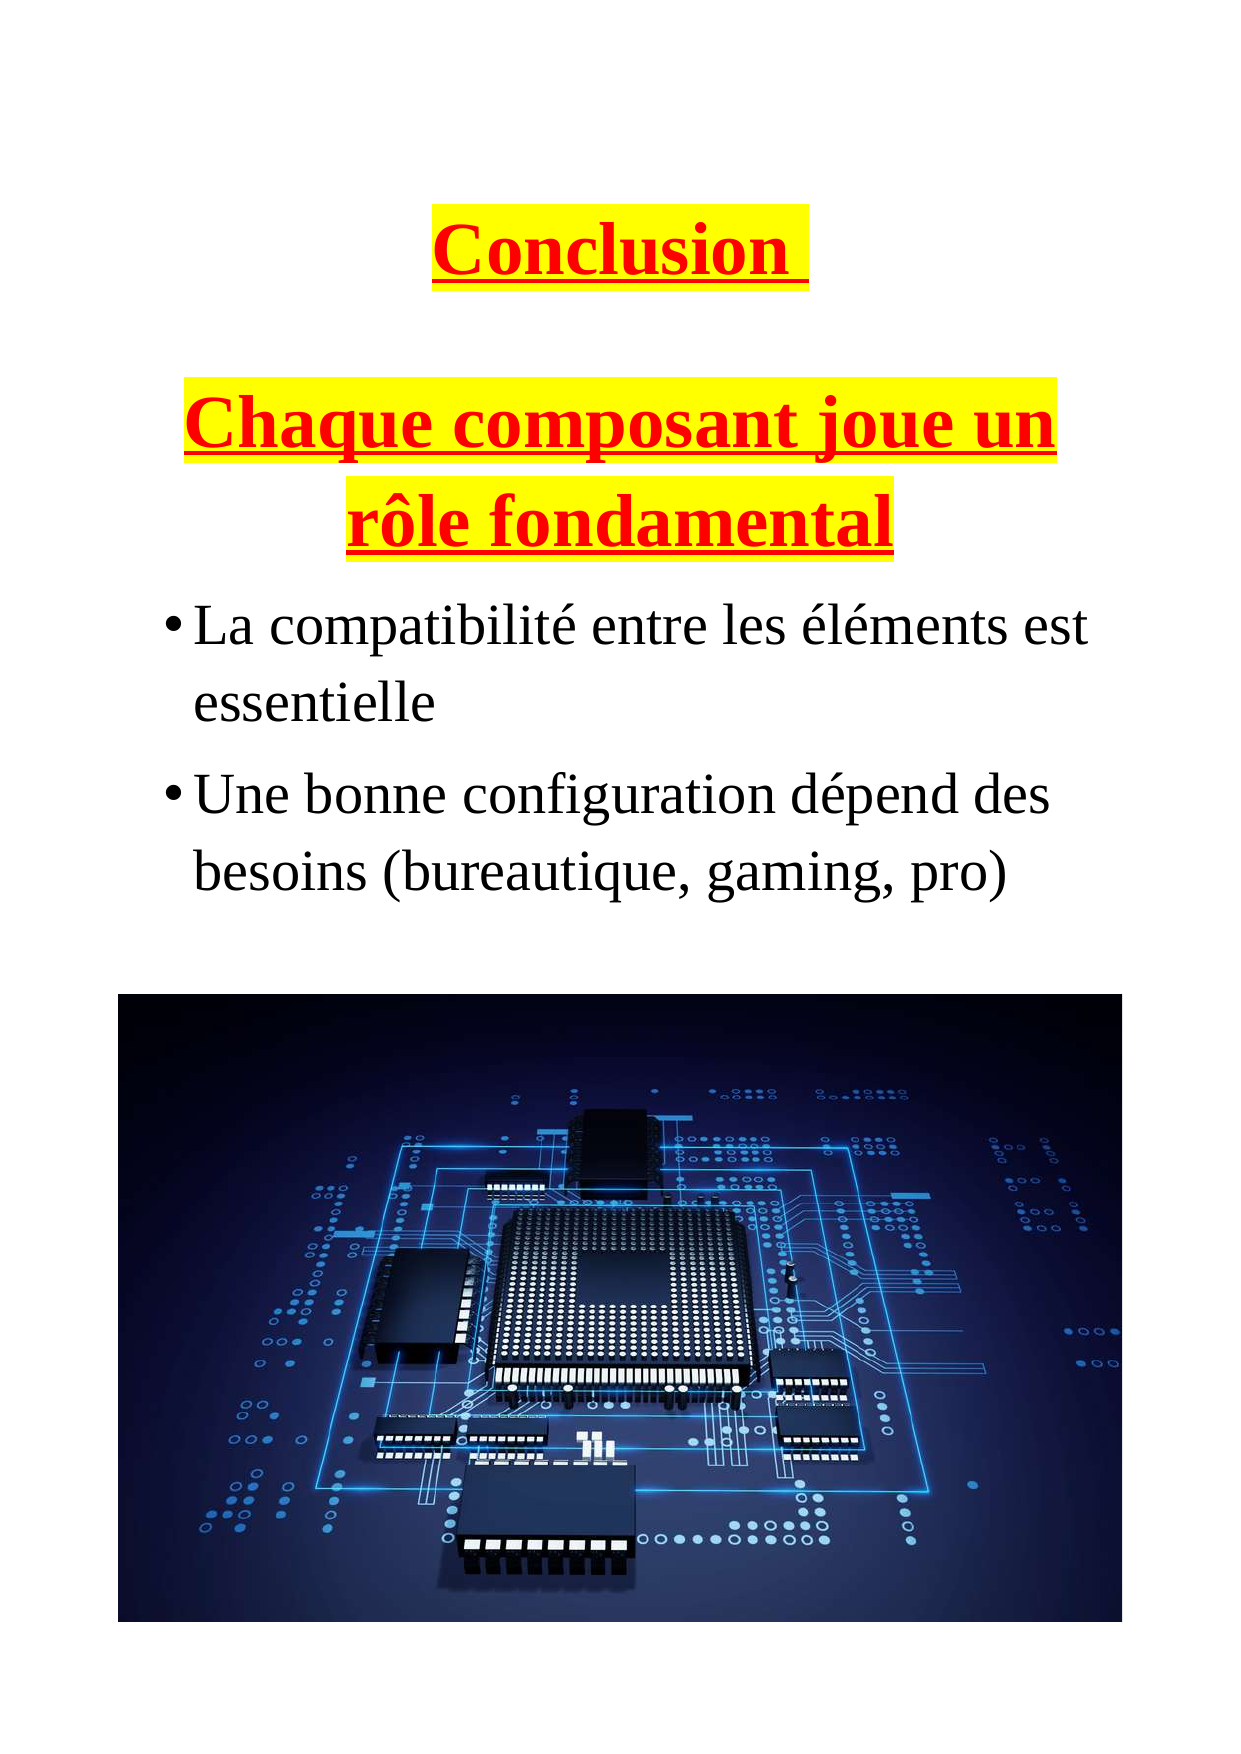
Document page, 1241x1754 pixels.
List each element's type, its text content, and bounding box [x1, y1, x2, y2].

text Conclusion [118, 204, 1122, 291]
list Une bonne configuration dépend des besoins (bureautique, gaming, pro) [164, 758, 1122, 903]
picture [118, 994, 1123, 1622]
list La compatibilité entre les éléments est essentielle [164, 590, 1122, 734]
text Chaque composant joue un rôle fondamental [118, 377, 1122, 562]
